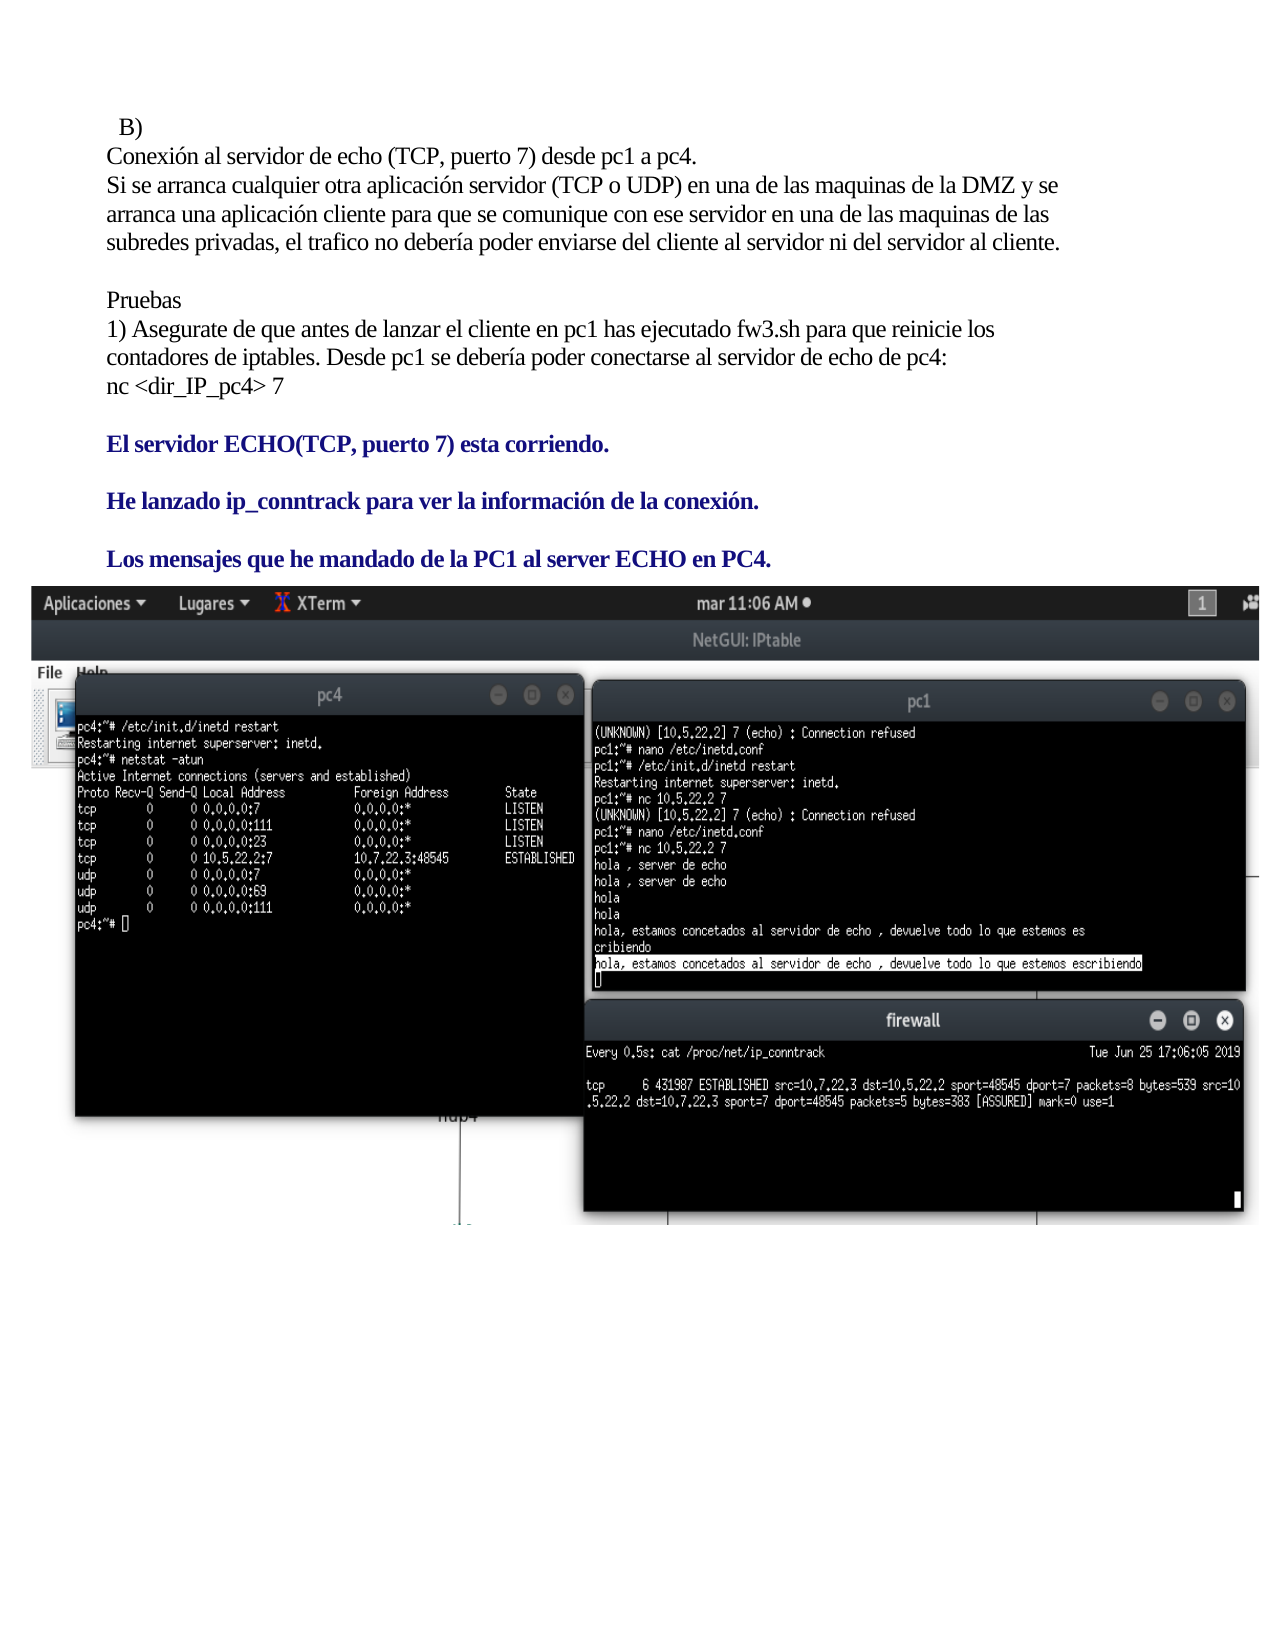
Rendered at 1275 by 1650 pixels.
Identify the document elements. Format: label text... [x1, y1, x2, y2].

text He lanzado ip_conntrack para ver la información de la conexión. [106, 486, 1167, 515]
picture [31, 586, 1260, 1225]
text 1) Asegurate de que antes de lanzar el cliente en pc1 has ejecutado fw3.sh para que reinicie los [106, 314, 1167, 342]
text B) [118, 112, 1167, 141]
text Pruebas [106, 285, 1167, 314]
text contadores de iptables. Desde pc1 se debería poder conectarse al servidor de echo de pc4: [106, 342, 1167, 371]
text subredes privadas, el trafico no debería poder enviarse del cliente al servidor ni del servidor al cliente. [106, 227, 1167, 256]
text Conexión al servidor de echo (TCP, puerto 7) desde pc1 a pc4. [106, 141, 1167, 170]
text nc <dir_IP_pc4> 7 [106, 371, 1167, 400]
text Si se arranca cualquier otra aplicación servidor (TCP o UDP) en una de las maquinas de la DMZ y se [106, 170, 1167, 199]
text arranca una aplicación cliente para que se comunique con ese servidor en una de las maquinas de las [106, 199, 1167, 227]
text Los mensajes que he mandado de la PC1 al server ECHO en PC4. [106, 544, 1167, 572]
text El servidor ECHO(TCP, puerto 7) esta corriendo. [106, 429, 1167, 457]
